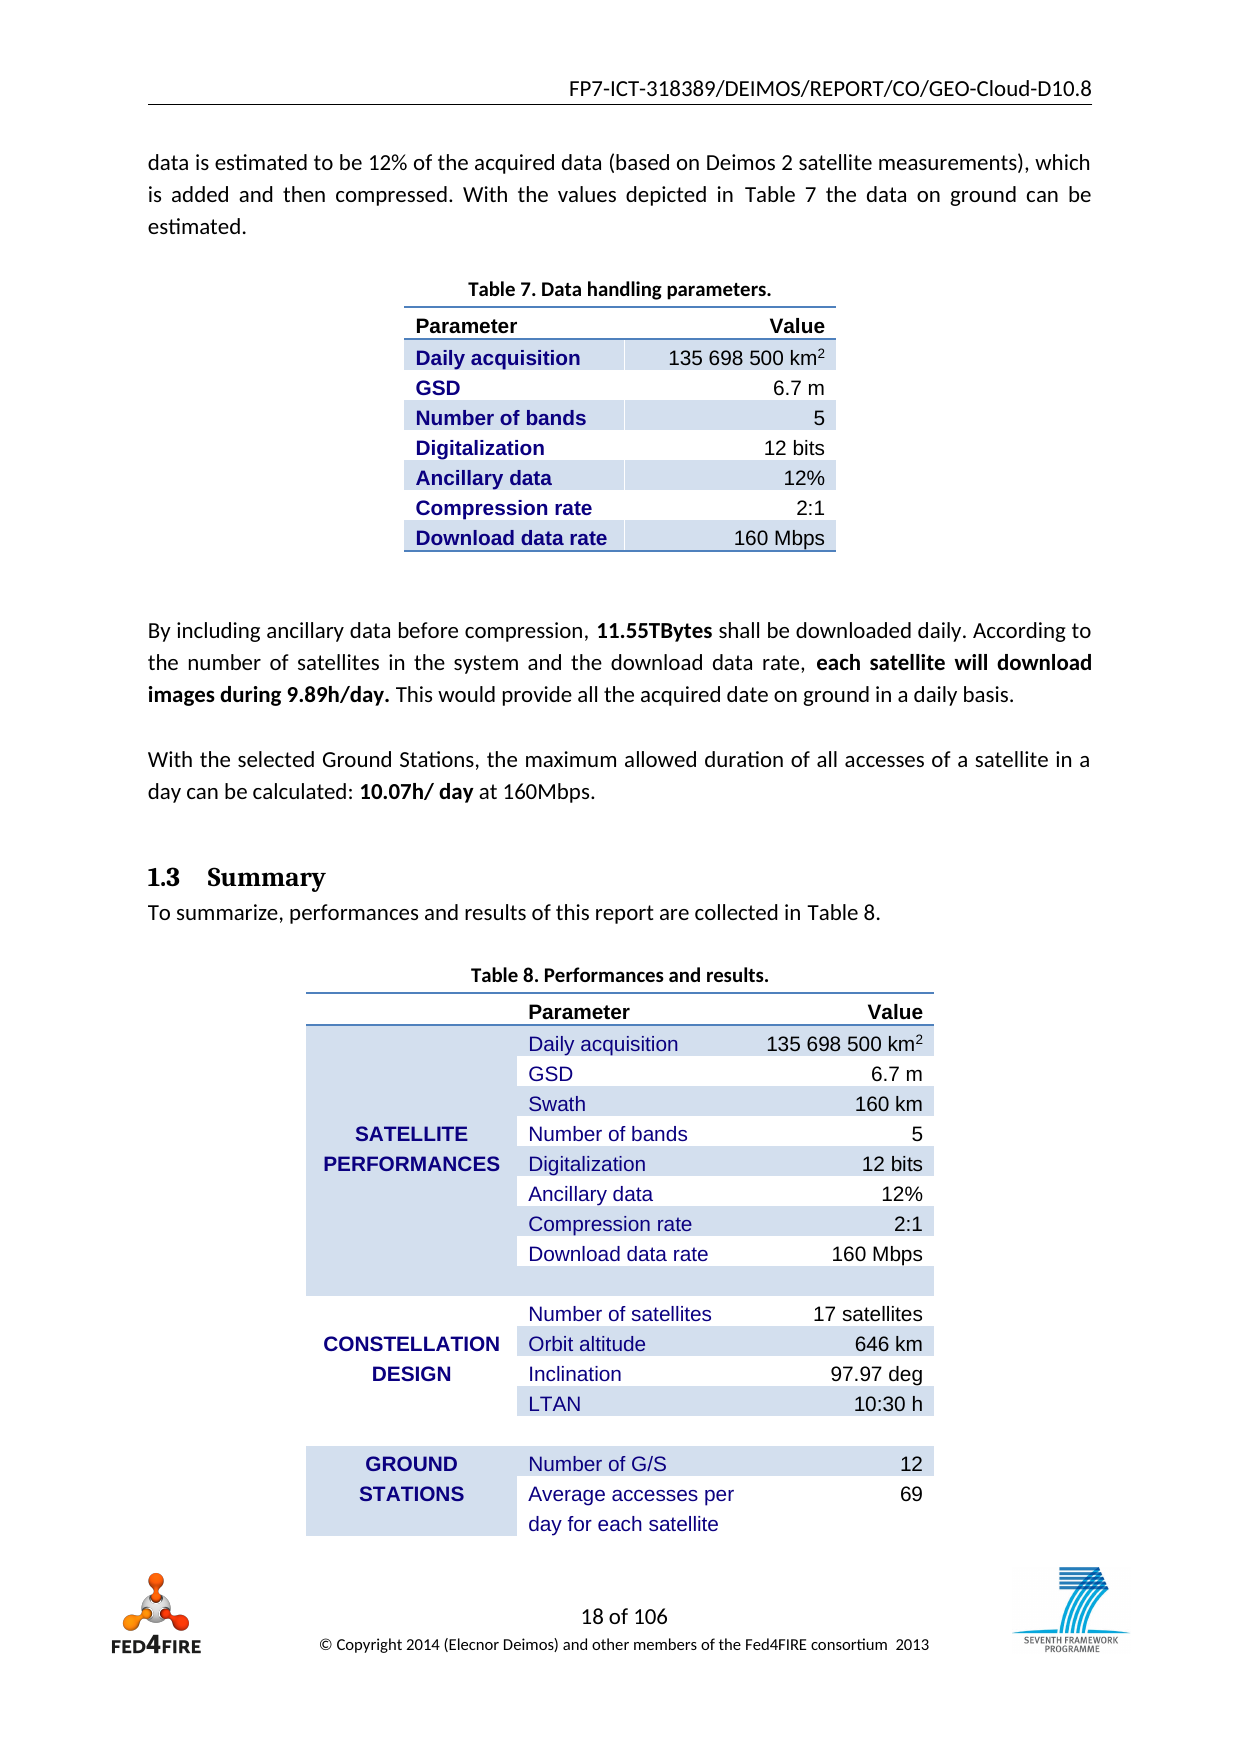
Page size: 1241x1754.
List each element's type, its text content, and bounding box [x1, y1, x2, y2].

table_cell 12% [625, 460, 836, 490]
table_cell 6.7 m [753, 1056, 934, 1086]
table_cell Swath [517, 1086, 753, 1116]
table_header Value [753, 994, 934, 1024]
table_cell Number of G/S [517, 1446, 753, 1476]
table_cell GSD [517, 1056, 753, 1086]
table_cell Compression rate [517, 1206, 753, 1236]
table_cell Download data rate [404, 520, 624, 550]
table_cell Orbit altitude [517, 1326, 753, 1356]
table_cell Average accesses per day for each satellite [517, 1476, 753, 1536]
table_cell Ancillary data [404, 460, 624, 490]
text By including ancillary data before compression, 11.55TBytes shall be downloaded daily. According to the number of satellites in the system and the download data rate, each satellite will download images during 9.89h/day. This would provide all the acquired date on ground in a daily basis. [148, 616, 1092, 709]
table_cell 69 [753, 1476, 934, 1536]
table_cell Ancillary data [517, 1176, 753, 1206]
table_cell [753, 1416, 934, 1446]
table_cell Digitalization [404, 430, 624, 460]
table_cell SATELLITE PERFORMANCES [306, 1026, 517, 1266]
table_header Parameter [517, 994, 753, 1024]
text To summarize, performances and results of this report are collected in Table 8. [148, 898, 1092, 926]
table_cell LTAN [517, 1386, 753, 1416]
table_cell GSD [404, 370, 624, 400]
table_cell Digitalization [517, 1146, 753, 1176]
table_cell 2:1 [625, 490, 836, 520]
table_cell [306, 1416, 517, 1446]
table_header [306, 994, 517, 1024]
table_cell 135 698 500 km2 [753, 1026, 934, 1056]
table_cell Download data rate [517, 1236, 753, 1266]
table_cell Number of bands [404, 400, 624, 430]
table_cell 2:1 [753, 1206, 934, 1236]
table_cell 12 [753, 1446, 934, 1476]
table_cell 97.97 deg [753, 1356, 934, 1386]
table_cell 12 bits [625, 430, 836, 460]
table_cell 12% [753, 1176, 934, 1206]
table_cell 160 km [753, 1086, 934, 1116]
table_cell 5 [625, 400, 836, 430]
table_cell 160 Mbps [753, 1236, 934, 1266]
table_header Value [625, 308, 836, 338]
table_cell [517, 1266, 753, 1296]
subtitle Summary [148, 862, 1092, 893]
table_cell CONSTELLATION DESIGN [306, 1296, 517, 1416]
table_cell 12 bits [753, 1146, 934, 1176]
table_cell 5 [753, 1116, 934, 1146]
table_cell 646 km [753, 1326, 934, 1356]
text data is estimated to be 12% of the acquired data (based on Deimos 2 satellite measurements), which is added and then compressed. With the values depicted in Table 7 the data on ground can be estimated. [148, 148, 1092, 240]
table_cell GROUND STATIONS [306, 1446, 517, 1536]
table_header Parameter [404, 308, 624, 338]
table_cell 6.7 m [625, 370, 836, 400]
table_cell Compression rate [404, 490, 624, 520]
text With the selected Ground Stations, the maximum allowed duration of all accesses of a satellite in a day can be calculated: 10.07h/ day at 160Mbps. [148, 745, 1092, 805]
table_cell Number of satellites [517, 1296, 753, 1326]
table_cell [517, 1416, 753, 1446]
table_cell 160 Mbps [625, 520, 836, 550]
table_cell [753, 1266, 934, 1296]
table_cell Inclination [517, 1356, 753, 1386]
table_cell 135 698 500 km2 [625, 340, 836, 370]
table_cell [306, 1266, 517, 1296]
table_cell Daily acquisition [404, 340, 624, 370]
text Table 7. Data handling parameters. [148, 276, 1092, 302]
table_cell 10:30 h [753, 1386, 934, 1416]
text Table 8. Performances and results. [148, 962, 1092, 988]
table_cell Daily acquisition [517, 1026, 753, 1056]
table_cell Number of bands [517, 1116, 753, 1146]
table_cell 17 satellites [753, 1296, 934, 1326]
